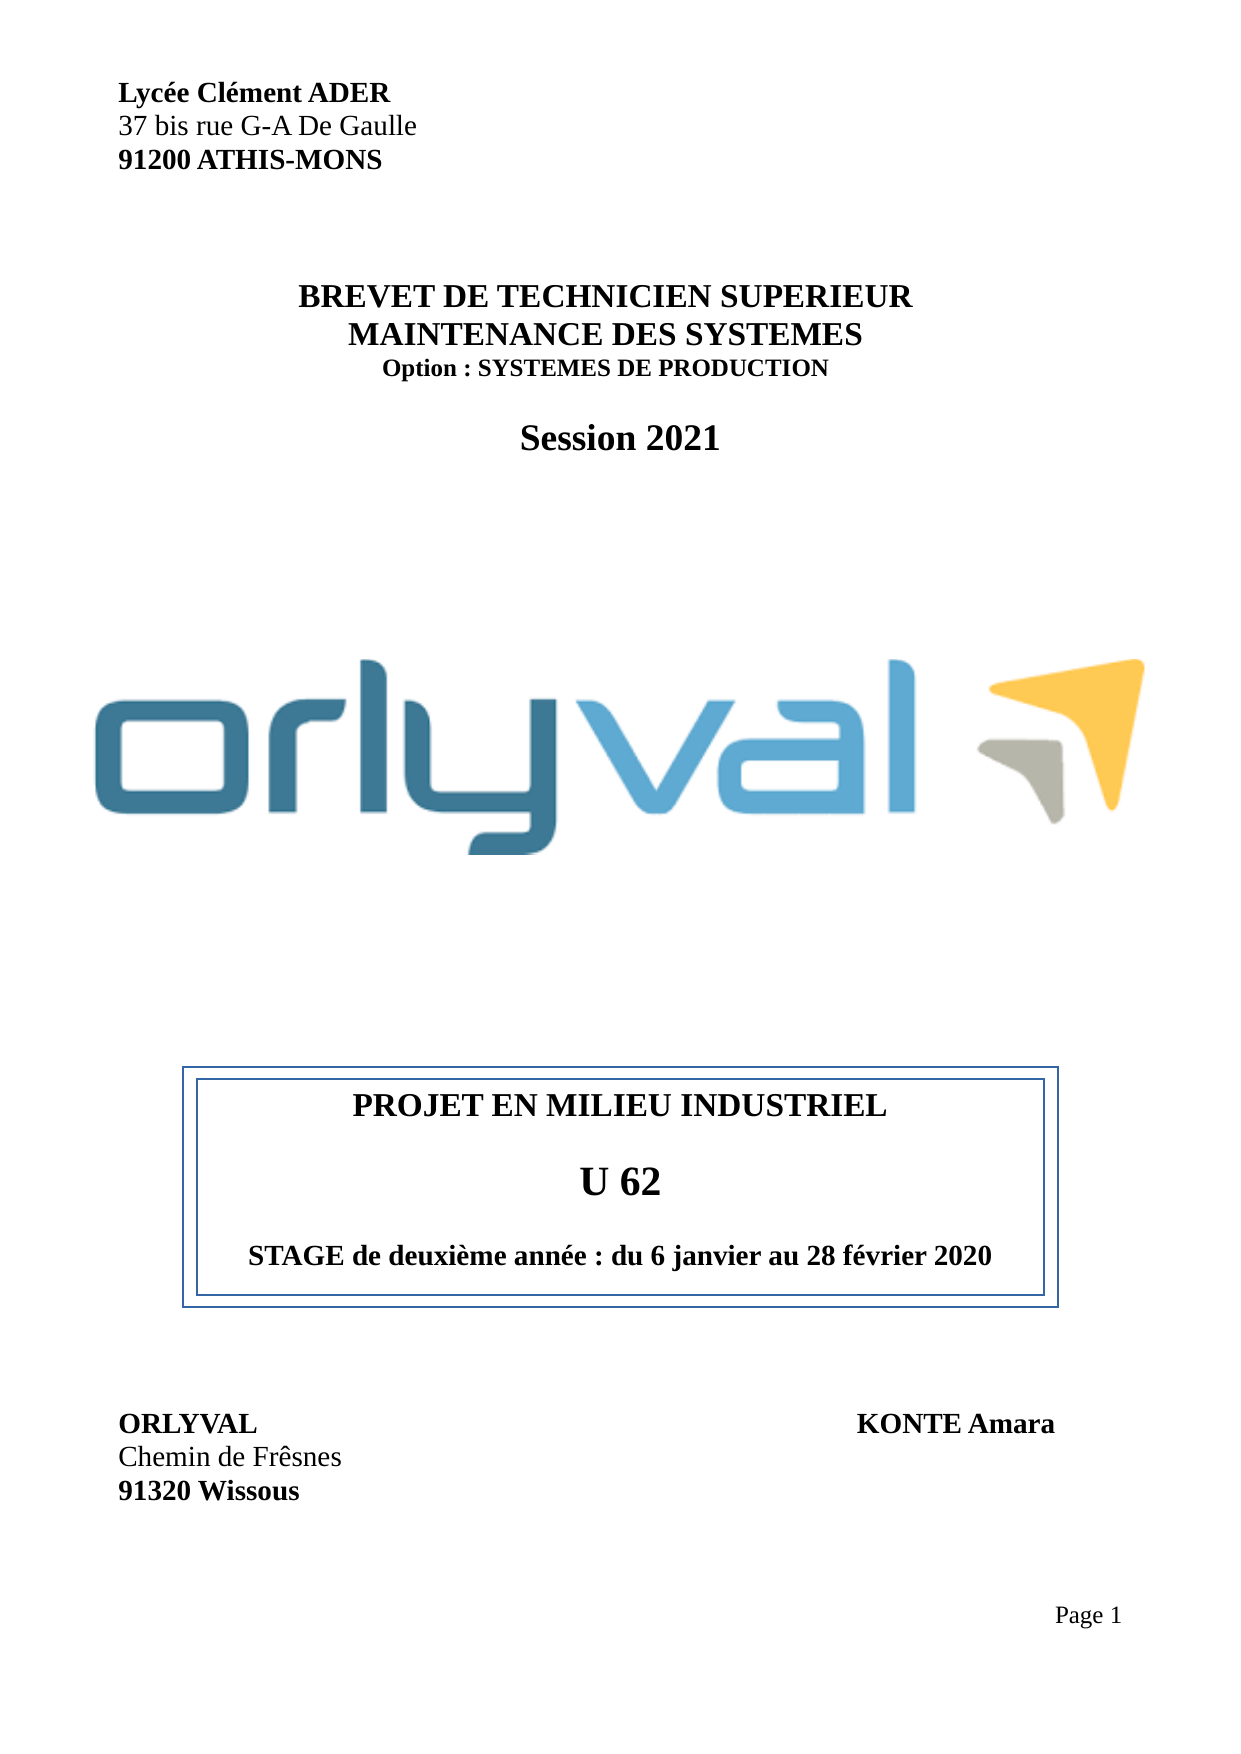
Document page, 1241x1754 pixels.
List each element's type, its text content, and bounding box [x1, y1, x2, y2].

text U 62 [1059, 1157, 1122, 1205]
text U 62 [118, 1157, 182, 1205]
text Lycée Clément ADER [118, 75, 1122, 108]
text Session 2021 [118, 415, 1122, 458]
text Option : SYSTEMES DE PRODUCTION [118, 353, 945, 382]
text BREVET DE TECHNICIEN SUPERIEUR [118, 276, 945, 314]
text 91200 ATHIS-MONS [118, 142, 1122, 176]
text ORLYVAL KONTE Amara [118, 1406, 1122, 1439]
text STAGE de deuxième année : du 6 janvier au 28 février 2020 [1059, 1238, 1122, 1272]
text 37 bis rue G-A De Gaulle [118, 108, 1122, 142]
text Chemin de Frêsnes [118, 1439, 1122, 1473]
text PROJET EN MILIEU INDUSTRIEL [1059, 1085, 1122, 1123]
text PROJET EN MILIEU INDUSTRIEL [118, 1085, 182, 1123]
text MAINTENANCE DES SYSTEMES [118, 314, 945, 353]
text STAGE de deuxième année : du 6 janvier au 28 février 2020 [118, 1238, 182, 1272]
text 91320 Wissous [118, 1473, 1122, 1507]
